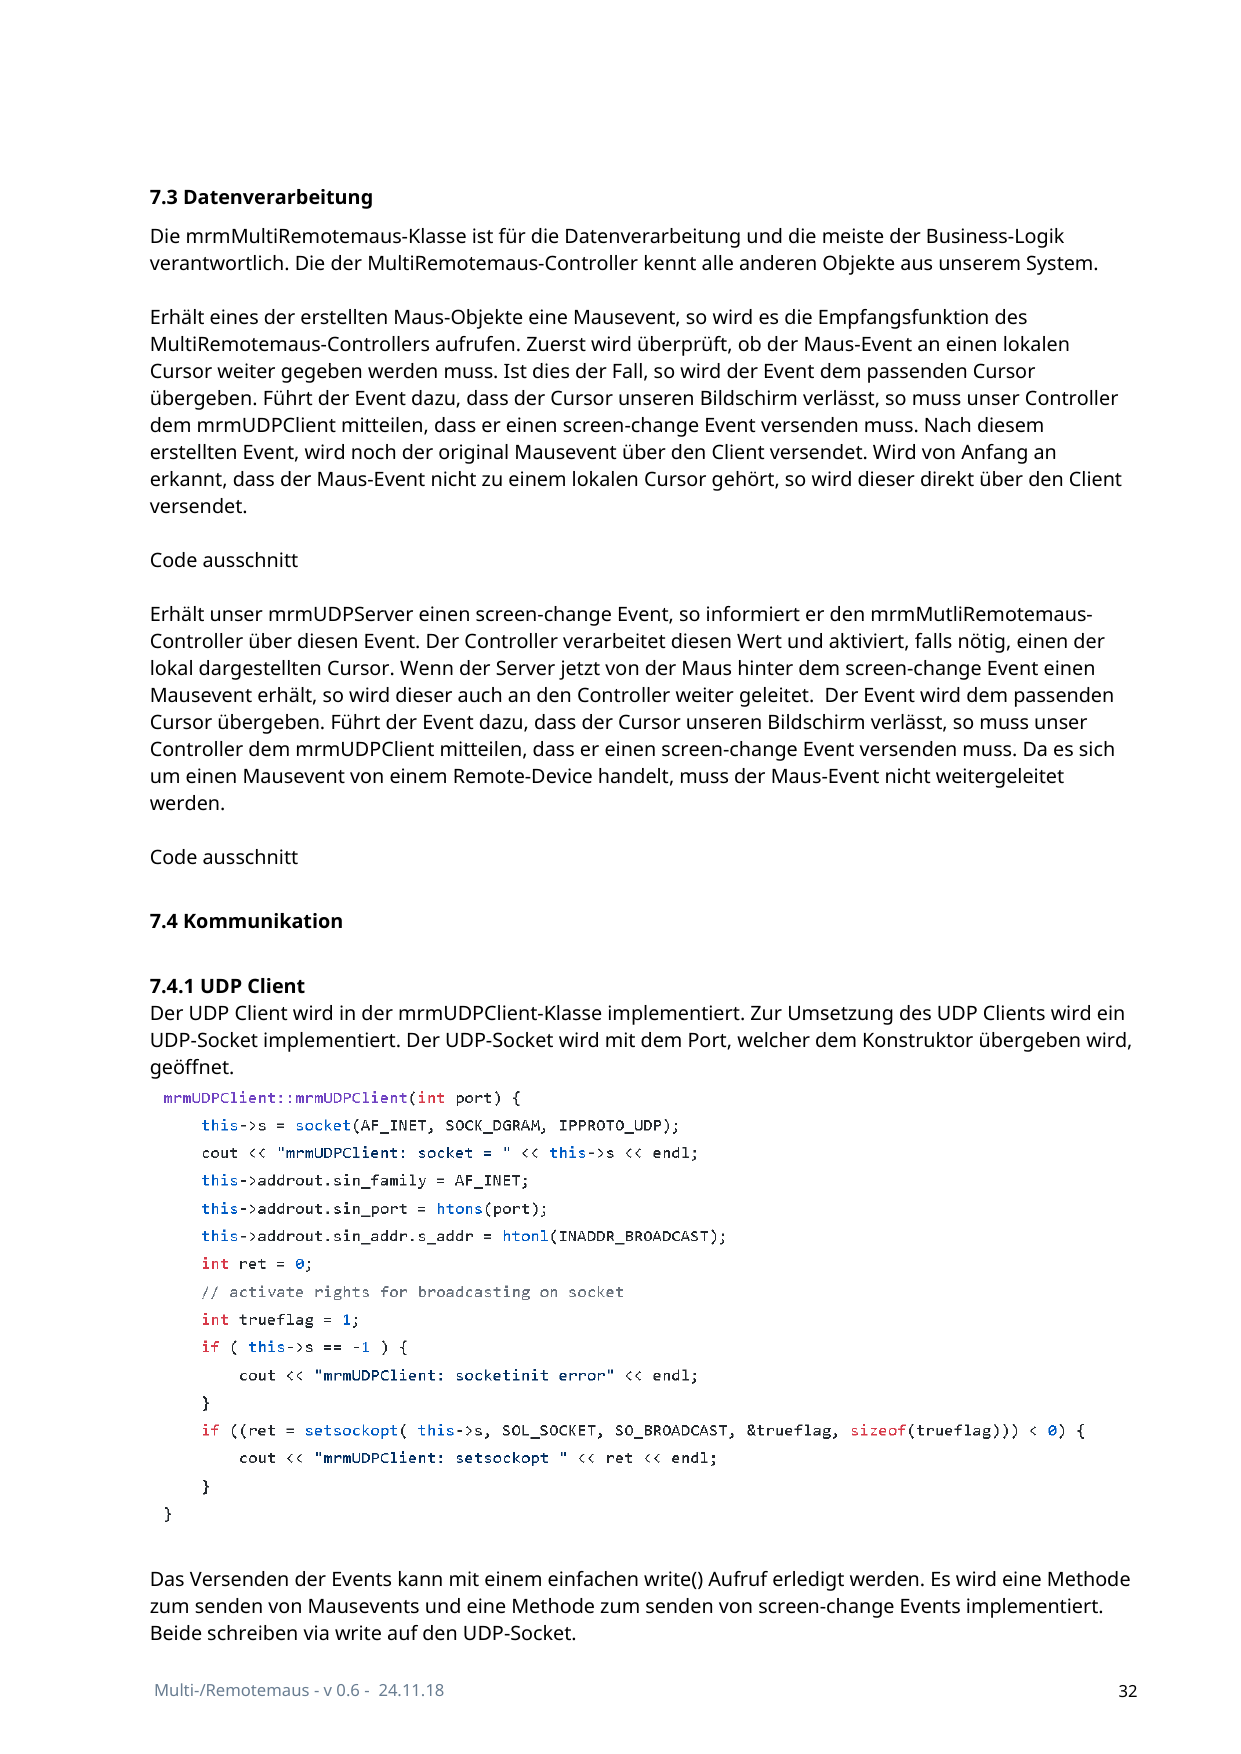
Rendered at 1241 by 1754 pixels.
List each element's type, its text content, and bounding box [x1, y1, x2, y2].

subtitle Kommunikation [149, 908, 1136, 934]
subtitle UDP Client [149, 972, 1136, 999]
text Erhält eines der erstellten Maus-Objekte eine Mausevent, so wird es die Empfangsfunktion des MultiRemotemaus-Controllers aufrufen. Zuerst wird überprüft, ob der Maus-Event an einen lokalen Cursor weiter gegeben werden muss. Ist dies der Fall, so wird der Event dem passenden Cursor übergeben. Führt der Event dazu, dass der Cursor unseren Bildschirm verlässt, so muss unser Controller dem mrmUDPClient mitteilen, dass er einen screen-change Event versenden muss. Nach diesem erstellten Event, wird noch der original Mausevent über den Client versendet. Wird von Anfang an erkannt, dass der Maus-Event nicht zu einem lokalen Cursor gehört, so wird dieser direkt über den Client versendet. [149, 303, 1136, 519]
text Das Versenden der Events kann mit einem einfachen write() Aufruf erledigt werden. Es wird eine Methode zum senden von Mausevents und eine Methode zum senden von screen-change Events implementiert. Beide schreiben via write auf den UDP-Socket. [149, 1565, 1136, 1646]
text Erhält unser mrmUDPServer einen screen-change Event, so informiert er den mrmMutliRemotemaus-Controller über diesen Event. Der Controller verarbeitet diesen Wert und aktiviert, falls nötig, einen der lokal dargestellten Cursor. Wenn der Server jetzt von der Maus hinter dem screen-change Event einen Mausevent erhält, so wird dieser auch an den Controller weiter geleitet. Der Event wird dem passenden Cursor übergeben. Führt der Event dazu, dass der Cursor unseren Bildschirm verlässt, so muss unser Controller dem mrmUDPClient mitteilen, dass er einen screen-change Event versenden muss. Da es sich um einen Mausevent von einem Remote-Device handelt, muss der Maus-Event nicht weitergeleitet werden. [149, 600, 1136, 816]
text Code ausschnitt [149, 843, 1136, 870]
subtitle Datenverarbeitung [149, 183, 1136, 210]
picture [149, 1080, 1136, 1539]
text Die mrmMultiRemotemaus-Klasse ist für die Datenverarbeitung und die meiste der Business-Logik verantwortlich. Die der MultiRemotemaus-Controller kennt alle anderen Objekte aus unserem System. [149, 223, 1136, 277]
text Der UDP Client wird in der mrmUDPClient-Klasse implementiert. Zur Umsetzung des UDP Clients wird ein UDP-Socket implementiert. Der UDP-Socket wird mit dem Port, welcher dem Konstruktor übergeben wird, geöffnet. [149, 999, 1136, 1080]
text Code ausschnitt [149, 546, 1136, 573]
